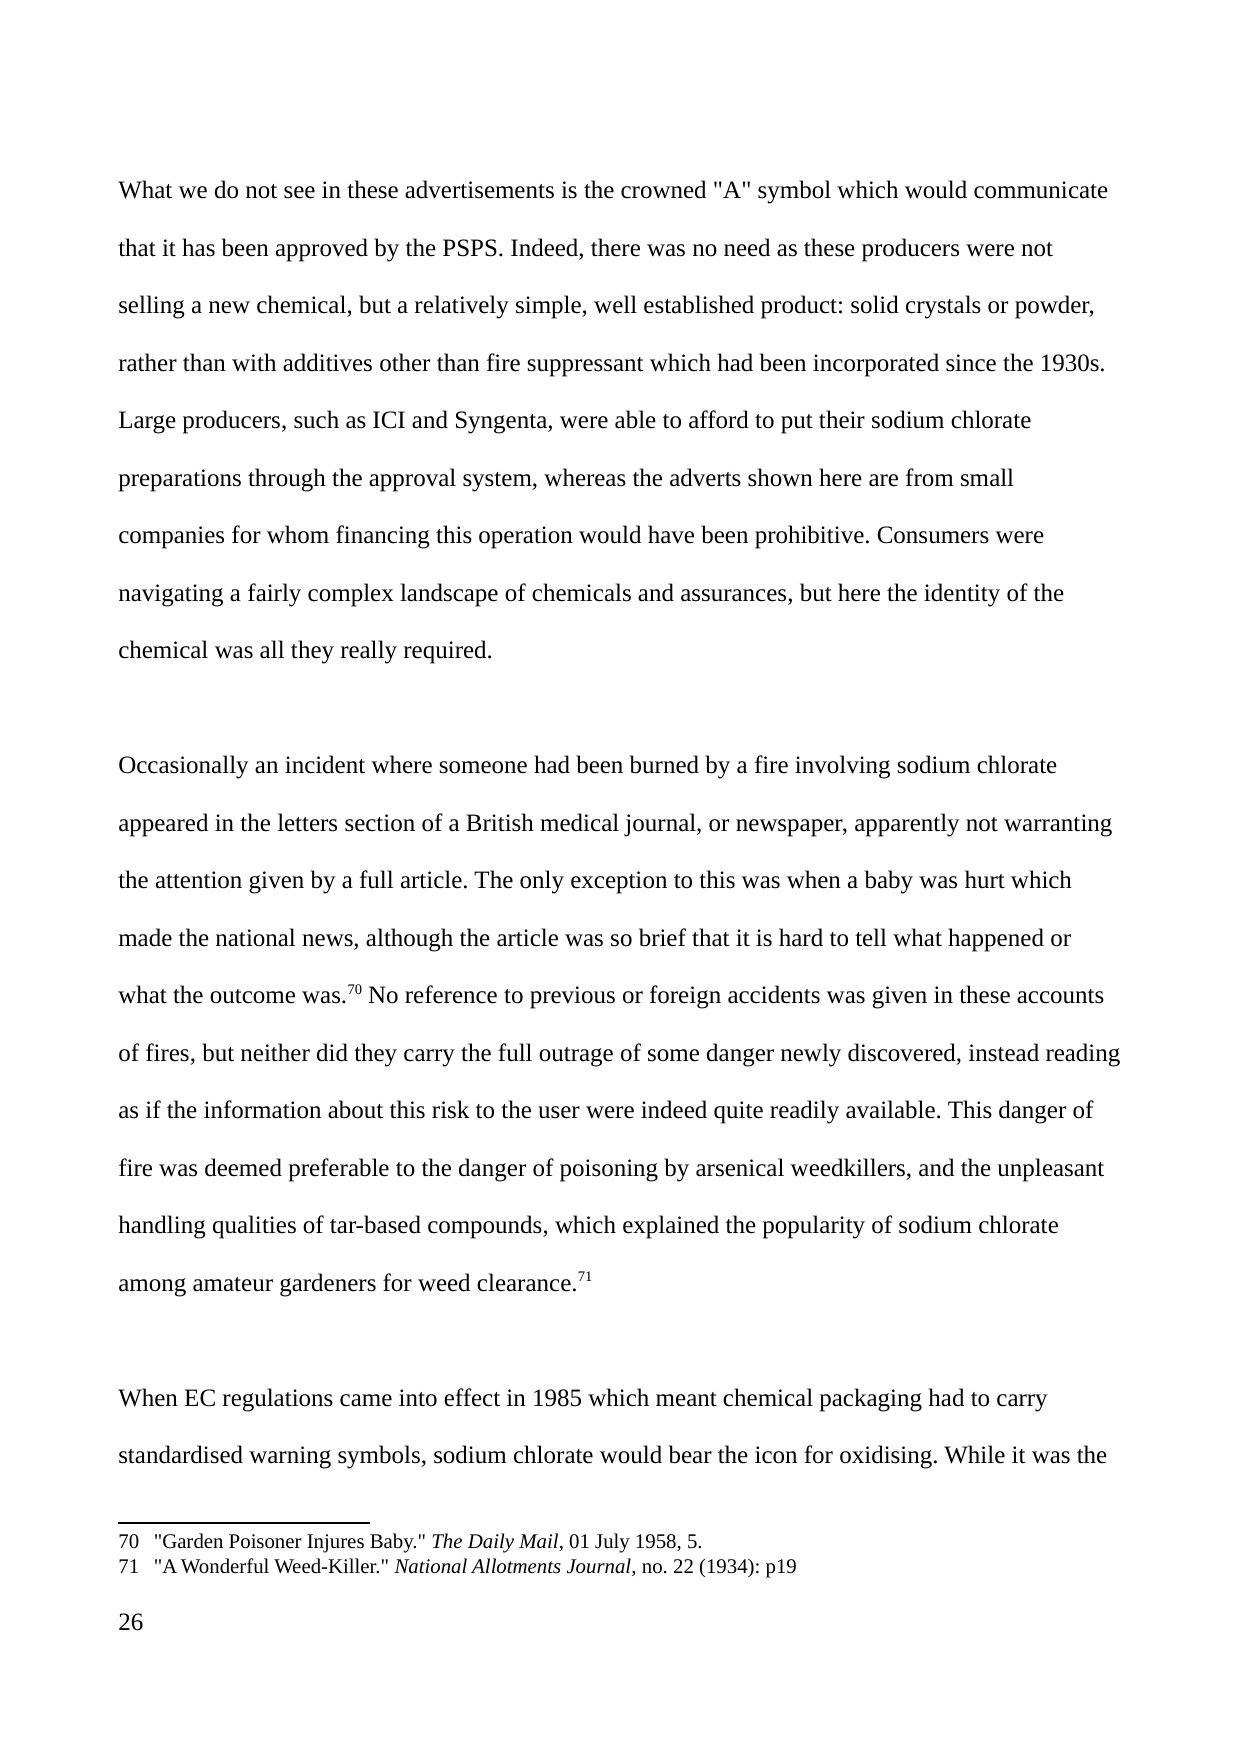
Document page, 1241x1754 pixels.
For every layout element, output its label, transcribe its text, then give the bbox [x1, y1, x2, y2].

text What we do not see in these advertisements is the crowned "A" symbol which would communicate that it has been approved by the PSPS. Indeed, there was no need as these producers were not selling a new chemical, but a relatively simple, well established product: solid crystals or powder, rather than with additives other than fire suppressant which had been incorporated since the 1930s. Large producers, such as ICI and Syngenta, were able to afford to put their sodium chlorate preparations through the approval system, whereas the adverts shown here are from small companies for whom financing this operation would have been prohibitive. Consumers were navigating a fairly complex landscape of chemicals and assurances, but here the identity of the chemical was all they really required. [118, 176, 1122, 664]
text When EC regulations came into effect in 1985 which meant chemical packaging had to carry standardised warning symbols, sodium chlorate would bear the icon for oxidising. While it was the [118, 1383, 1122, 1469]
text Occasionally an incident where someone had been burned by a fire involving sodium chlorate appeared in the letters section of a British medical journal, or newspaper, apparently not warranting the attention given by a full article. The only exception to this was when a baby was hurt which made the national news, although the article was so brief that it is hard to tell what happened or what the outcome was. No reference to previous or foreign accidents was given in these accounts of fires, but neither did they carry the full outrage of some danger newly discovered, instead reading as if the information about this risk to the user were indeed quite readily available. This danger of fire was deemed preferable to the danger of poisoning by arsenical weedkillers, and the unpleasant handling qualities of tar-based compounds, which explained the popularity of sodium chlorate among amateur gardeners for weed clearance. [118, 751, 1122, 1297]
text "Garden Poisoner Injures Baby." The Daily Mail, 01 July 1958, 5. [118, 1529, 1122, 1553]
text "A Wonderful Weed-Killer." National Allotments Journal, no. 22 (1934): p19 [118, 1553, 1122, 1578]
